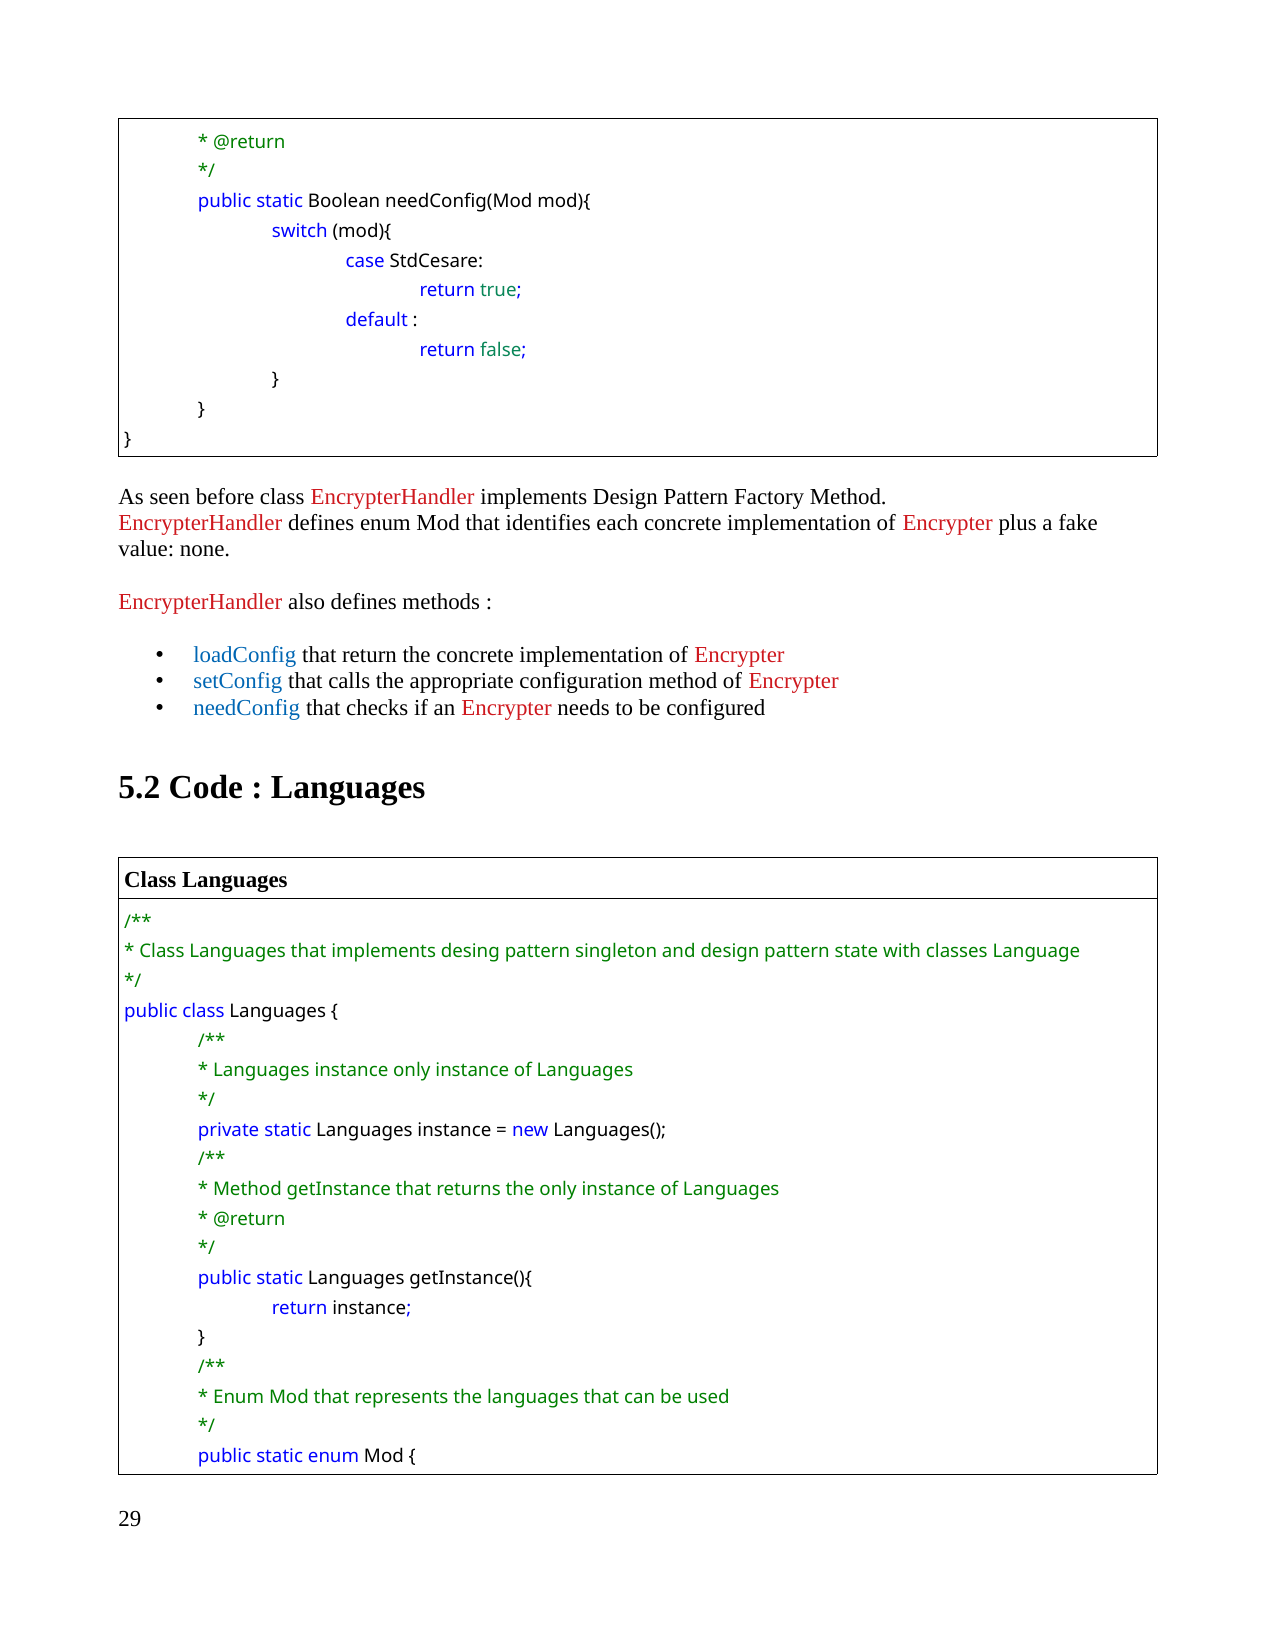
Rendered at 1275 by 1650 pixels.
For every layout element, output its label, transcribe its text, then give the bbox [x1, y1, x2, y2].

list setConfig that calls the appropriate configuration method of Encrypter [156, 667, 1157, 693]
text EncrypterHandler defines enum Mod that identifies each concrete implementation of Encrypter plus a fake value: none. [118, 509, 1157, 562]
text EncrypterHandler also defines methods : [118, 588, 1157, 614]
list needConfig that checks if an Encrypter needs to be configured [156, 693, 1157, 720]
table_cell /** * Class Languages that implements desing pattern singleton and design pattern state with classes Language */ public class Languages { /** * Languages instance only instance of Languages */ private static Languages instance = new Languages(); /** * Method getInstance that returns the only instance of Languages * @return */ public static Languages getInstance(){ return instance; } /** * Enum Mod that represents the languages that can be used */ public static enum Mod { [119, 899, 1157, 1474]
subtitle 5.2 Code : Languages [118, 767, 1157, 844]
text As seen before class EncrypterHandler implements Design Pattern Factory Method. [118, 483, 1157, 509]
list loadConfig that return the concrete implementation of Encrypter [156, 641, 1157, 667]
table_cell * @return */ public static Boolean needConfig(Mod mod){ switch (mod){ case StdCesare: return true; default : return false; } } } [119, 119, 1157, 456]
table_header Class Languages [119, 858, 1157, 898]
